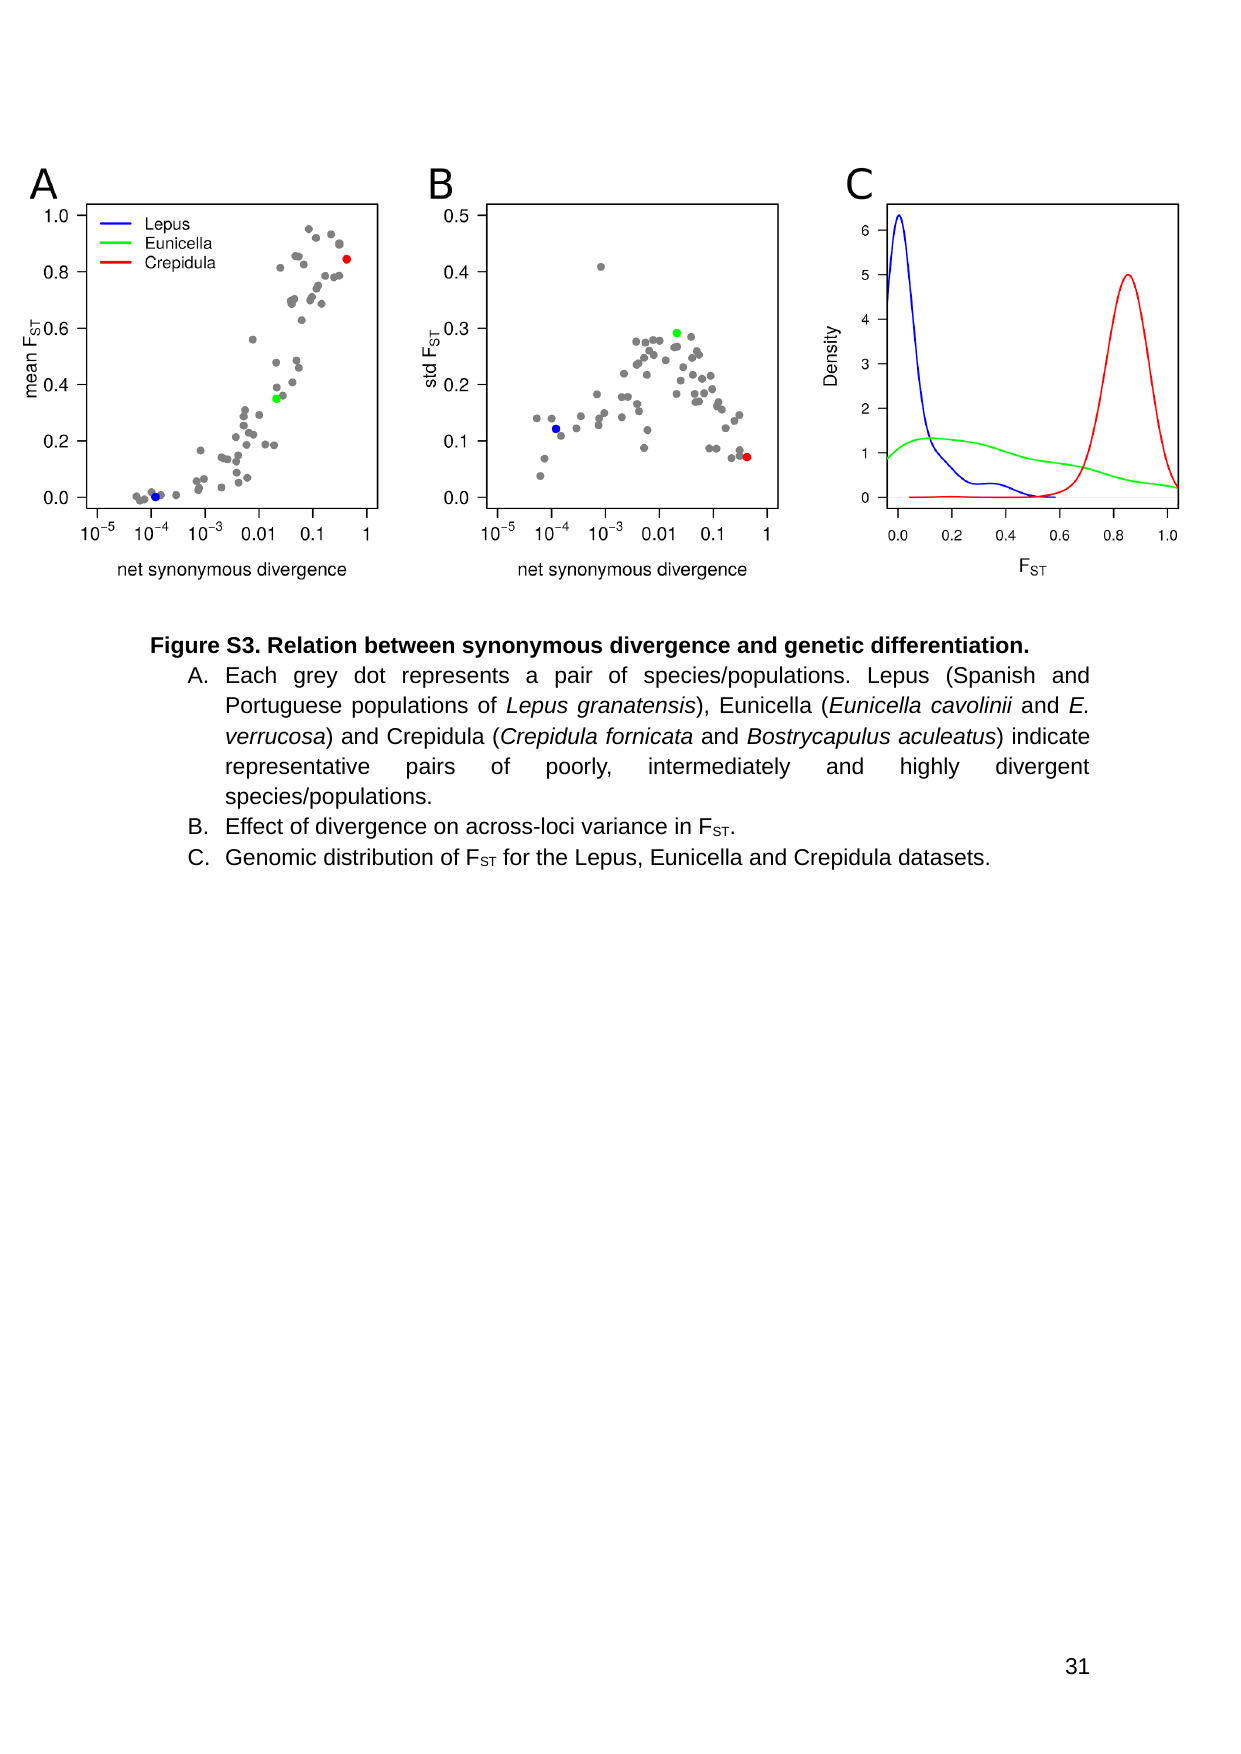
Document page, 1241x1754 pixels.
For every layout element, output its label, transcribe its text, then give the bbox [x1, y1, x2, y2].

list Effect of divergence on across-loci variance in FST. [187, 813, 1090, 839]
list Each grey dot represents a pair of species/populations. Lepus (Spanish and Portuguese populations of Lepus granatensis), Eunicella (Eunicella cavolinii and E. verrucosa) and Crepidula (Crepidula fornicata and Bostrycapulus aculeatus) indicate representative pairs of poorly, intermediately and highly divergent species/populations. [187, 662, 1090, 809]
text Figure S3. Relation between synonymous divergence and genetic differentiation. [150, 632, 1090, 658]
list Genomic distribution of FST for the Lepus, Eunicella and Crepidula datasets. [187, 843, 1090, 870]
picture [14, 150, 1213, 598]
